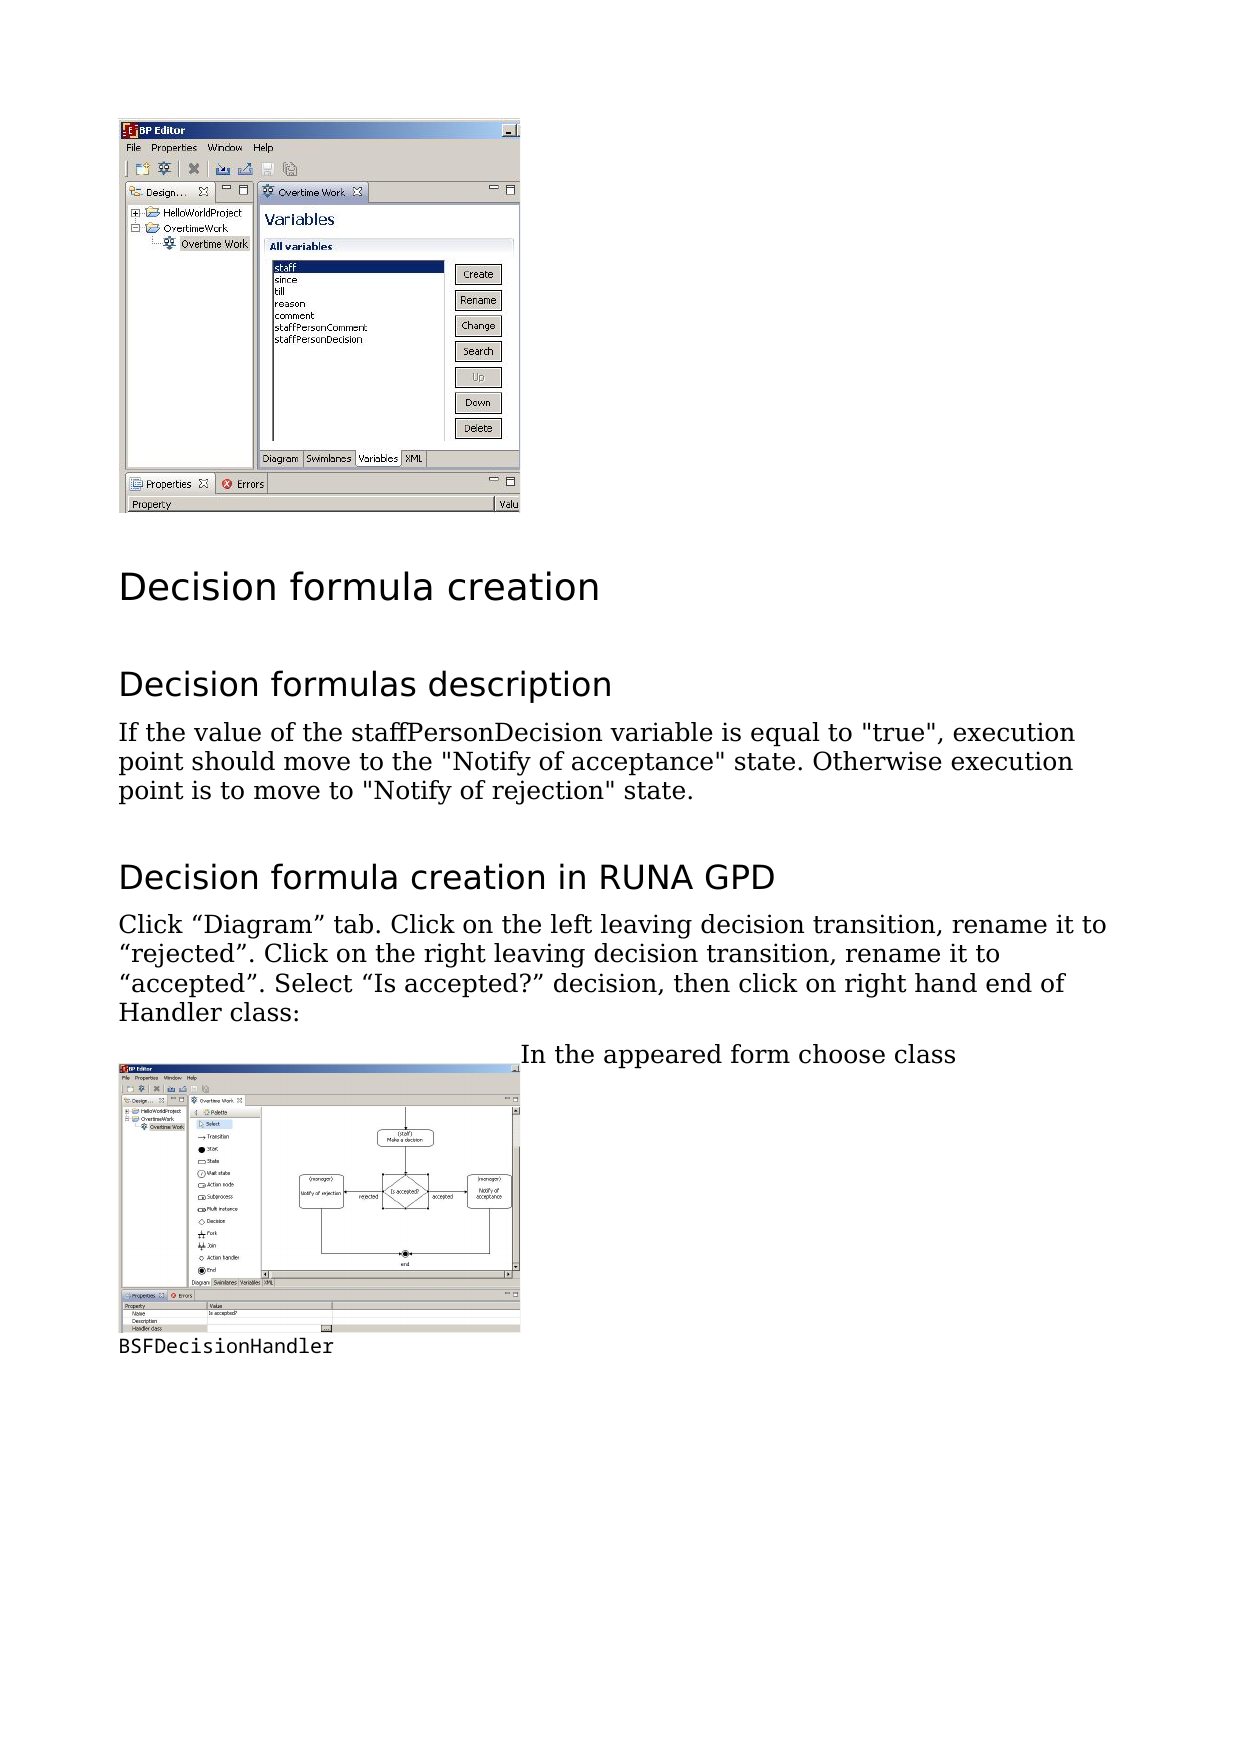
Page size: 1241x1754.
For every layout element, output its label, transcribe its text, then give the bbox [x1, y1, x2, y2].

picture [118, 118, 521, 513]
picture [118, 1063, 521, 1333]
subtitle Decision formula creation in RUNA GPD [118, 858, 1122, 897]
text Click “Diagram” tab. Click on the left leaving decision transition, rename it to “rejected”. Click on the right leaving decision transition, rename it to “accepted”. Select “Is accepted?” decision, then click on right hand end of Handler class: [118, 911, 1122, 1027]
text In the appeared form choose class BSFDecisionHandler [118, 1041, 1122, 1360]
subtitle Decision formulas description [118, 666, 1122, 704]
text If the value of the staffPersonDecision variable is equal to "true", execution point should move to the "Notify of acceptance" state. Otherwise execution point is to move to "Notify of rejection" state. [118, 718, 1122, 806]
subtitle Decision formula creation [118, 565, 1122, 609]
